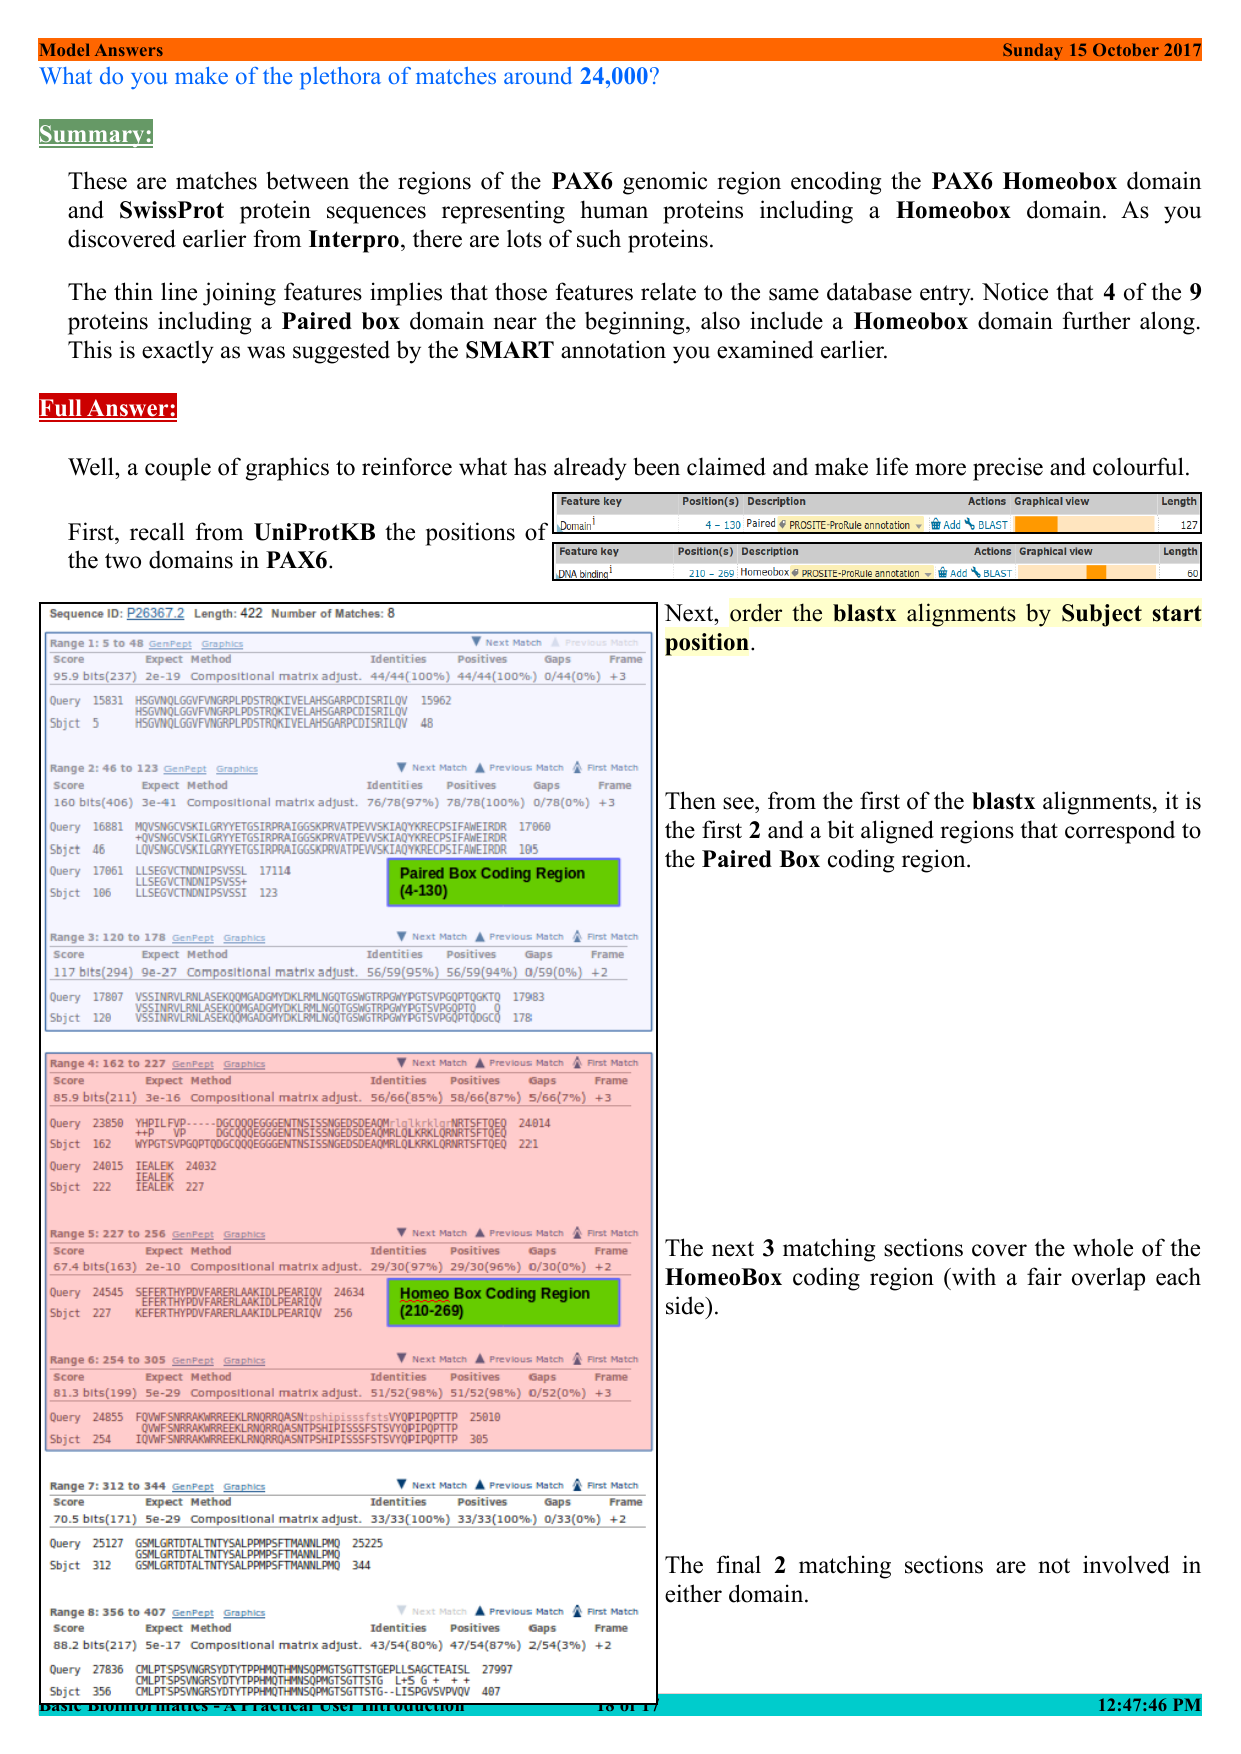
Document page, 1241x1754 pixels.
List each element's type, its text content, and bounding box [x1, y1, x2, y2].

picture [554, 544, 1200, 579]
text Full Answer: [38, 393, 1202, 422]
text The next 3 matching sections cover the whole of the HomeoBox coding region (with a fair overlap each side). [658, 1233, 1202, 1320]
text Next, order the blastx alignments by Subject start position. [38, 598, 1202, 656]
text The final 2 matching sections are not involved in either domain. [658, 1550, 1202, 1608]
text The thin line joining features implies that those features relate to the same database entry. Notice that 4 of the 9 proteins including a Paired box domain near the beginning, also include a Homeobox domain further along. This is exactly as was suggested by the SMART annotation you examined earlier. [68, 277, 1202, 364]
text What do you make of the plethora of matches around 24,000? [38, 61, 1202, 89]
text These are matches between the regions of the PAX6 genomic region encoding the PAX6 Homeobox domain and SwissProt protein sequences representing human proteins including a Homeobox domain. As you discovered earlier from Interpro, there are lots of such proteins. [68, 166, 1202, 253]
text Then see, from the first of the blastx alignments, it is the first 2 and a bit aligned regions that correspond to the Paired Box coding region. [658, 786, 1202, 873]
text Well, a couple of graphics to reinforce what has already been claimed and make life more precise and colourful. [68, 452, 1202, 481]
text First, recall from UniProtKB the positions of the two domains in PAX6. [68, 516, 1202, 574]
picture [554, 494, 1200, 532]
picture [41, 604, 656, 1703]
text Summary: [38, 119, 1202, 148]
